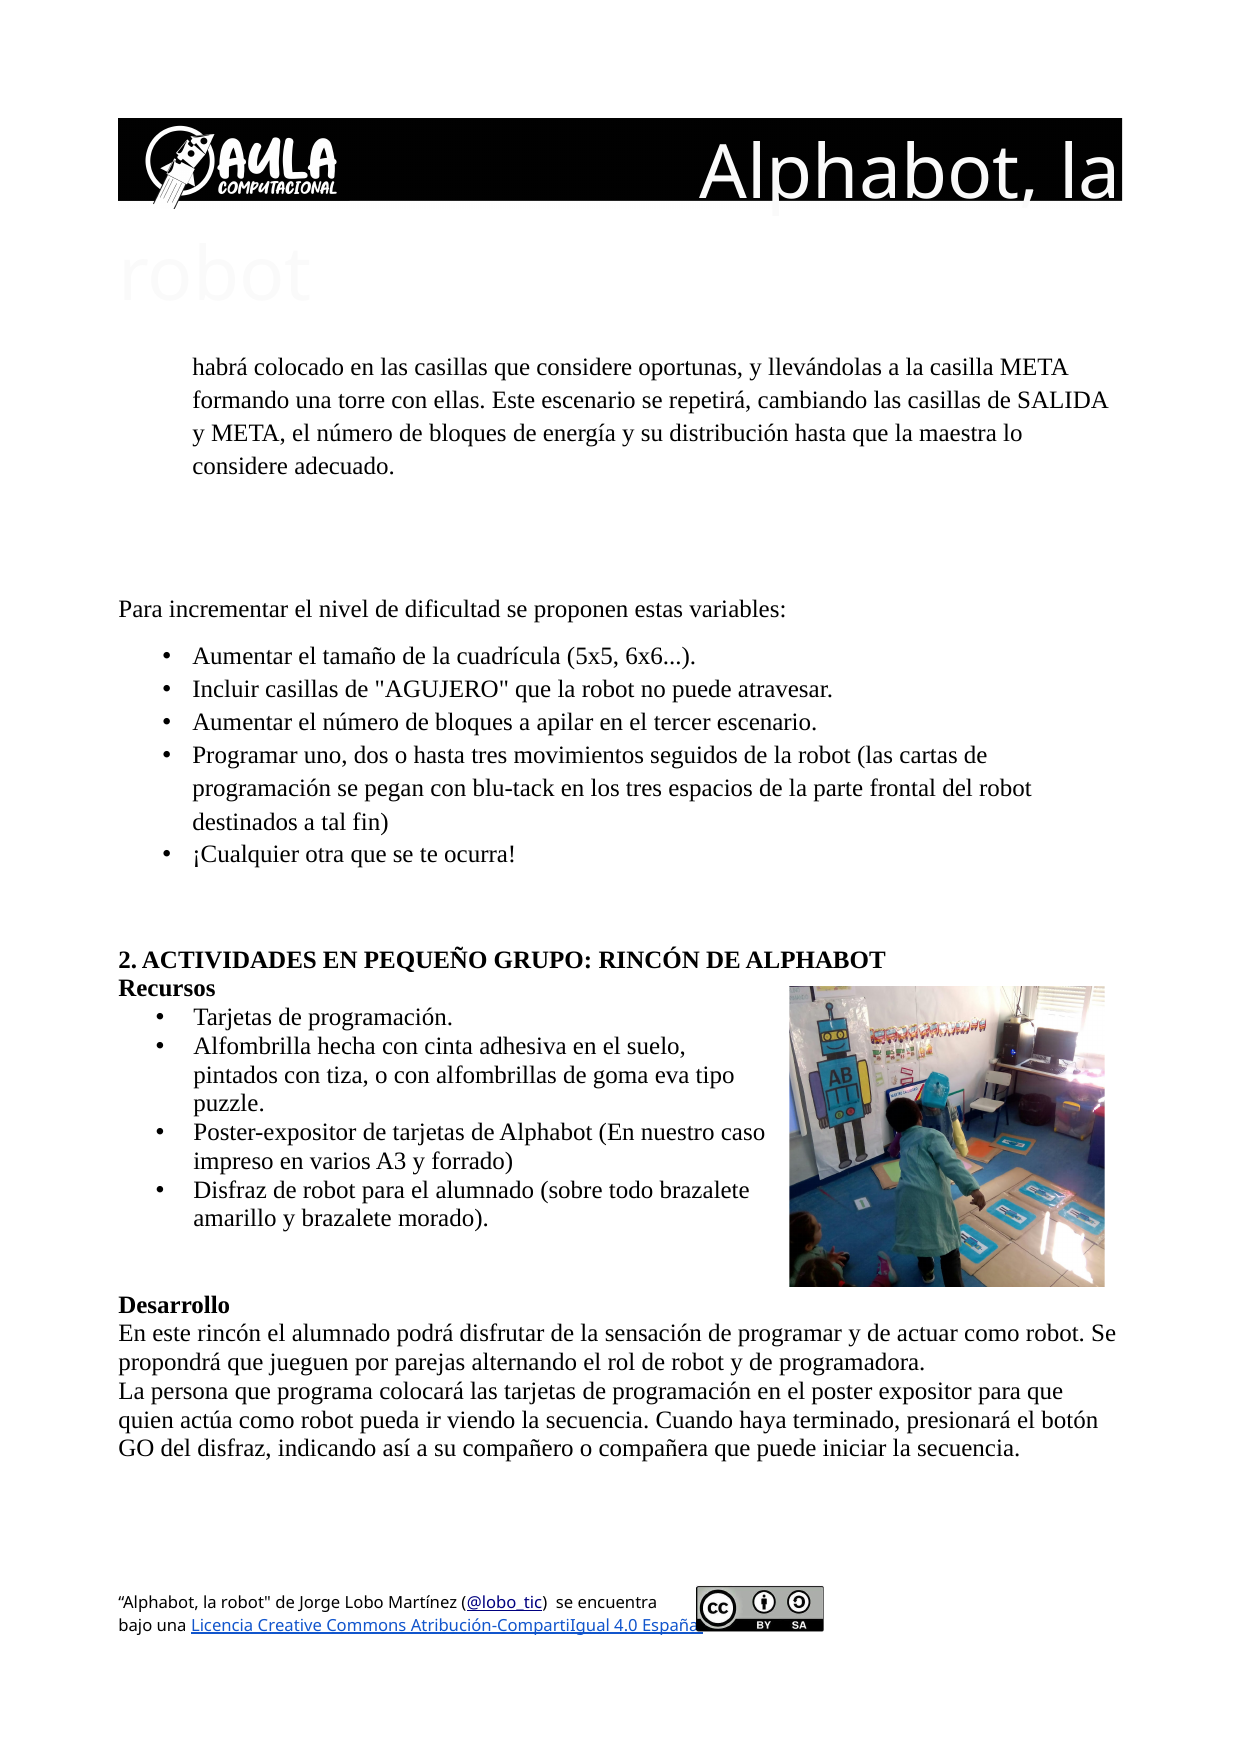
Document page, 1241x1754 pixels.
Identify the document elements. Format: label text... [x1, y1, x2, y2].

list Programar uno, dos o hasta tres movimientos seguidos de la robot (las cartas de programación se pegan con blu-tack en los tres espacios de la parte frontal del robot destinados a tal fin) [162, 741, 1122, 835]
picture [118, 118, 1123, 209]
list ¡Cualquier otra que se te ocurra! [162, 839, 1122, 868]
text La persona que programa colocará las tarjetas de programación en el poster expositor para que quien actúa como robot pueda ir viendo la secuencia. Cuando haya terminado, presionará el botón GO del disfraz, indicando así a su compañero o compañera que puede iniciar la secuencia. [118, 1376, 1122, 1462]
text Recursos [118, 973, 1122, 1002]
picture [696, 1585, 824, 1632]
picture [789, 986, 1105, 1287]
list Tarjetas de programación. [156, 1002, 789, 1031]
text Para incrementar el nivel de dificultad se proponen estas variables: [118, 594, 1122, 623]
text Desarrollo [118, 1290, 1122, 1318]
list Poster-expositor de tarjetas de Alphabot (En nuestro caso impreso en varios A3 y forrado) [156, 1117, 789, 1175]
text En este rincón el alumnado podrá disfrutar de la sensación de programar y de actuar como robot. Se propondrá que jueguen por parejas alternando el rol de robot y de programadora. [118, 1318, 1122, 1376]
list Incluir casillas de "AGUJERO" que la robot no puede atravesar. [162, 674, 1122, 703]
list Alfombrilla hecha con cinta adhesiva en el suelo, pintados con tiza, o con alfombrillas de goma eva tipo puzzle. [156, 1031, 789, 1117]
list Aumentar el tamaño de la cuadrícula (5x5, 6x6...). [162, 641, 1122, 670]
list habrá colocado en las casillas que considere oportunas, y llevándolas a la casilla META formando una torre con ellas. Este escenario se repetirá, cambiando las casillas de SALIDA y META, el número de bloques de energía y su distribución hasta que la maestra lo considere adecuado. [162, 352, 1122, 480]
list Disfraz de robot para el alumnado (sobre todo brazalete amarillo y brazalete morado). [156, 1175, 789, 1232]
list Aumentar el número de bloques a apilar en el tercer escenario. [162, 707, 1122, 736]
picture [779, 163, 801, 193]
text 2. ACTIVIDADES EN PEQUEÑO GRUPO: RINCÓN DE ALPHABOT [118, 945, 1122, 973]
